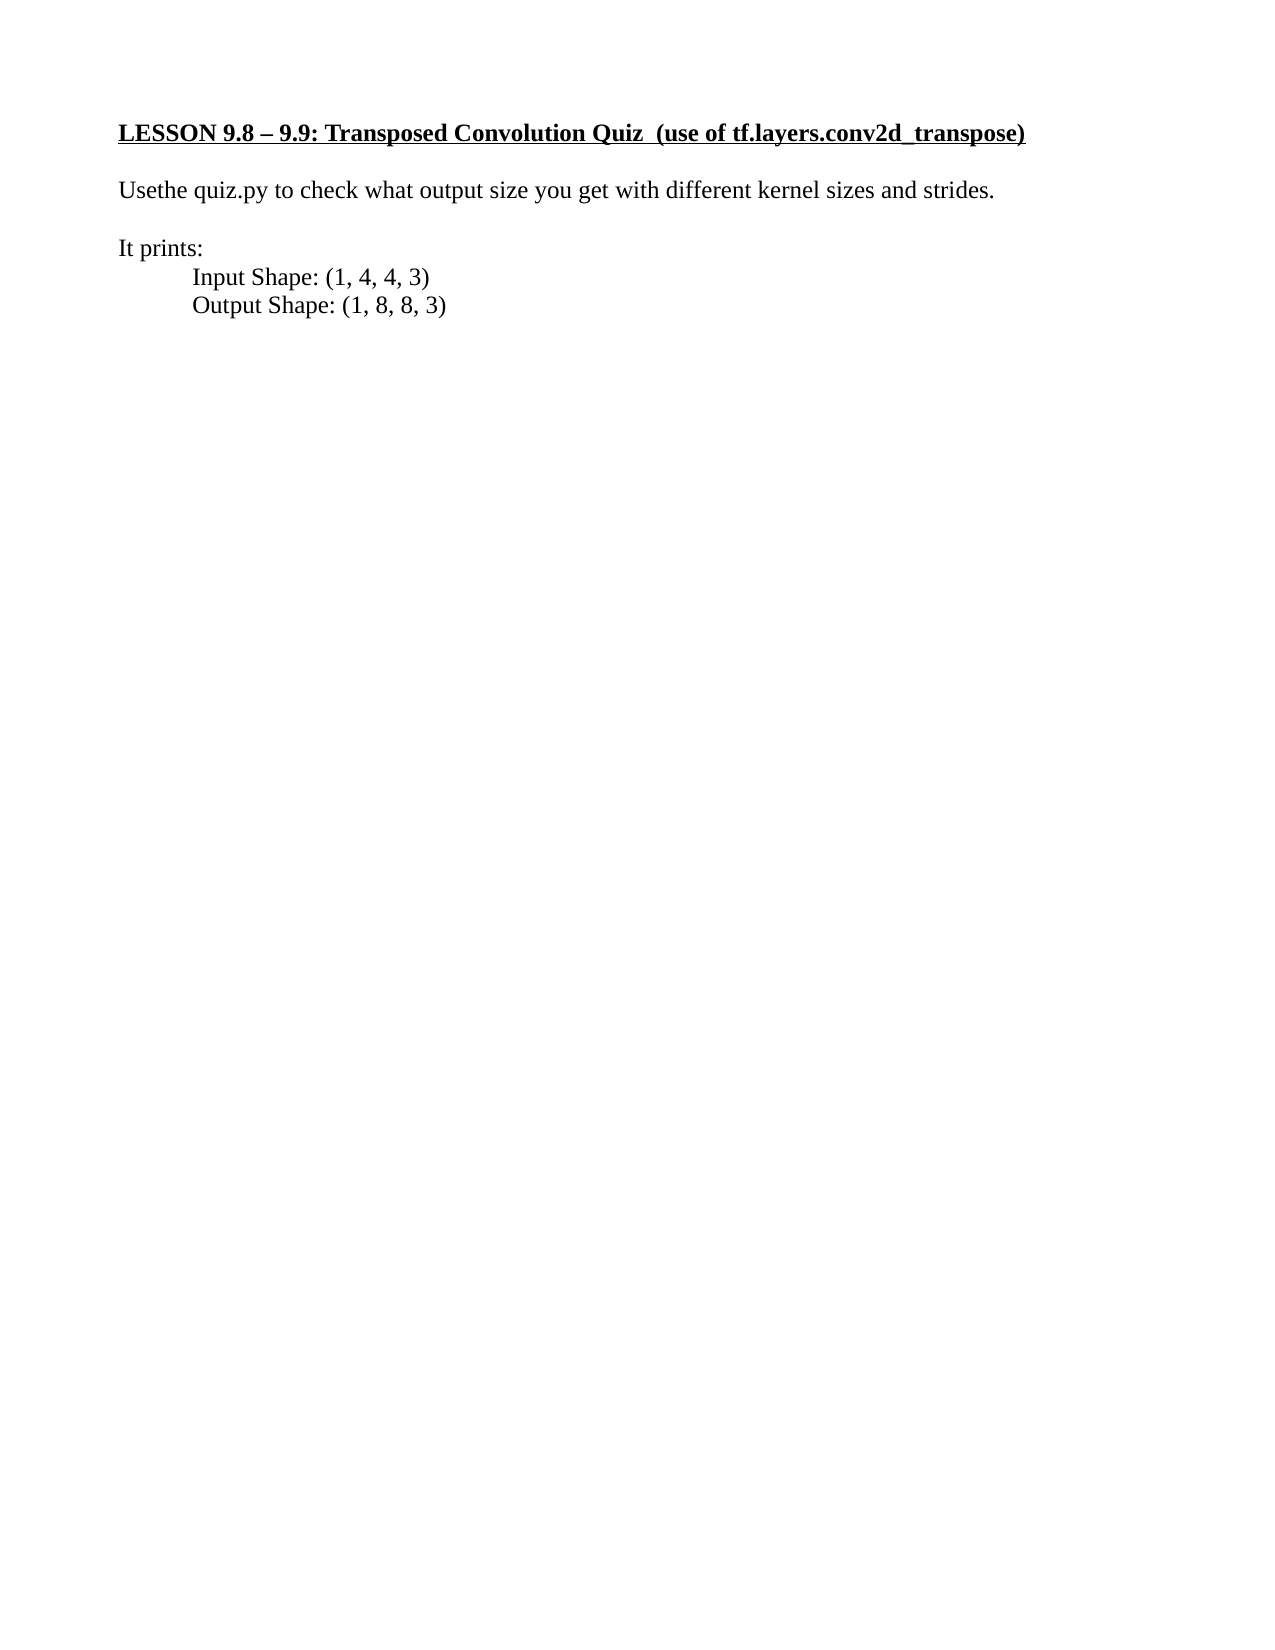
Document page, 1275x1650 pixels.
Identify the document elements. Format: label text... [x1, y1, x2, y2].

text It prints: [118, 233, 1157, 262]
text LESSON 9.8 – 9.9: Transposed Convolution Quiz (use of tf.layers.conv2d_transpose) [118, 118, 1157, 147]
text Input Shape: (1, 4, 4, 3) [192, 262, 1157, 291]
text Output Shape: (1, 8, 8, 3) [192, 291, 1157, 319]
text Usethe quiz.py to check what output size you get with different kernel sizes and strides. [118, 176, 1157, 204]
